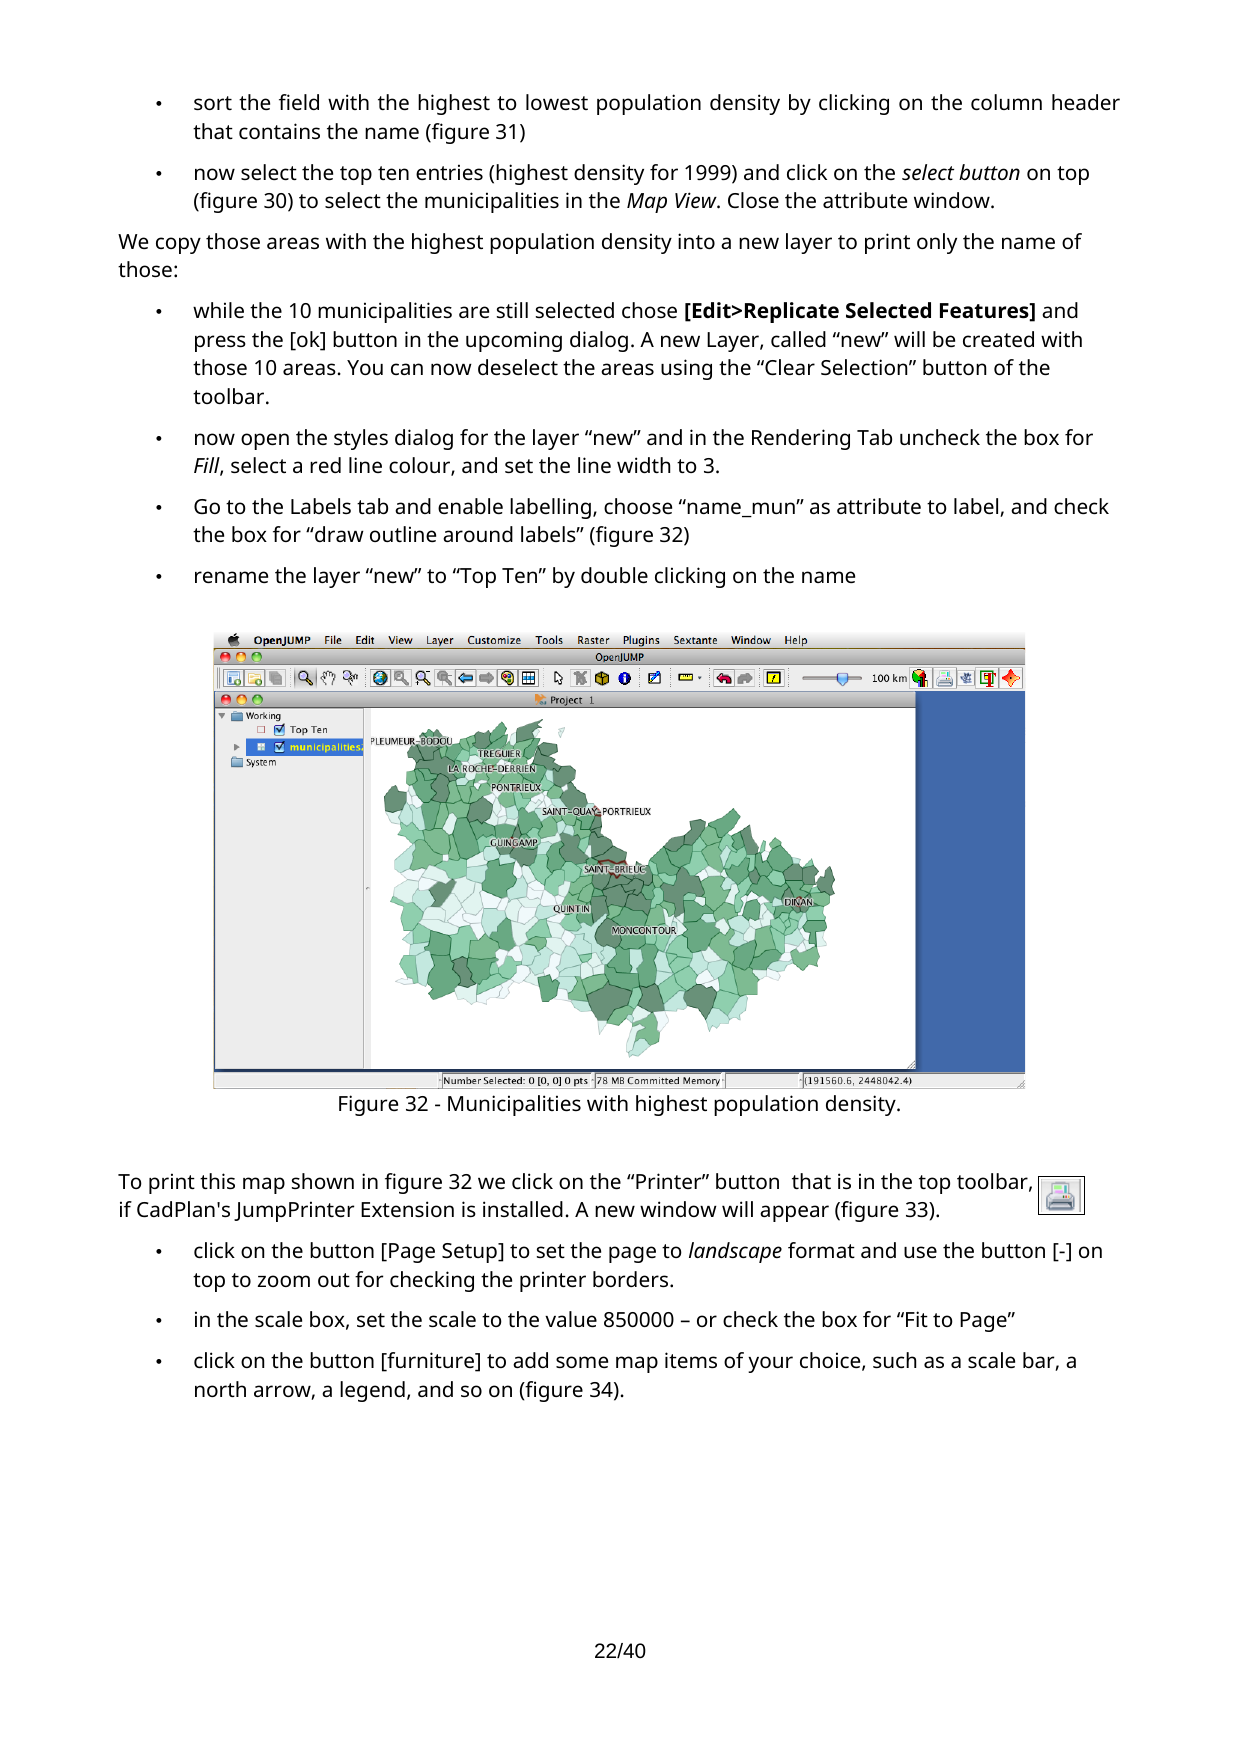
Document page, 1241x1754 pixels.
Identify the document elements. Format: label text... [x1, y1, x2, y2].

list in the scale box, set the scale to the value 850000 – or check the box for “Fit to Page” [156, 1306, 1122, 1334]
list click on the button [furniture] to add some map items of your choice, such as a scale bar, a north arrow, a legend, and so on (figure 34). [156, 1346, 1122, 1403]
list click on the button [Page Setup] to set the page to landscape format and use the button [-] on top to zoom out for checking the printer borders. [156, 1236, 1122, 1293]
list rename the layer “new” to “Top Ten” by double clicking on the name [156, 561, 1122, 589]
picture [213, 632, 1025, 1089]
text We copy those areas with the highest population density into a new layer to print only the name of those: [118, 227, 1122, 284]
text To print this map shown in figure 32 we click on the “Printer” button that is in the top toolbar, if CadPlan's JumpPrinter Extension is installed. A new window will appear (figure 33). [118, 1167, 1122, 1224]
picture [1041, 1179, 1081, 1212]
list now open the styles dialog for the layer “new” and in the Rendering Tab uncheck the box for Fill, select a red line colour, and set the line width to 3. [156, 423, 1122, 479]
text Figure 32 - Municipalities with highest population density. [176, 645, 1062, 1117]
list sort the field with the highest to lowest population density by clicking on the column header that contains the name (figure 31) [156, 88, 1122, 145]
list Go to the Labels tab and enable labelling, choose “name_mun” as attribute to label, and check the box for “draw outline around labels” (figure 32) [156, 492, 1122, 549]
list while the 10 municipalities are still selected chose [Edit>Replicate Selected Features] and press the [ok] button in the upcoming dialog. A new Layer, called “new” will be created with those 10 areas. You can now deselect the areas using the “Clear Selection” button of the toolbar. [156, 296, 1122, 410]
list now select the top ten entries (highest density for 1999) and click on the select button on top (figure 30) to select the municipalities in the Map View. Close the attribute window. [156, 158, 1122, 215]
